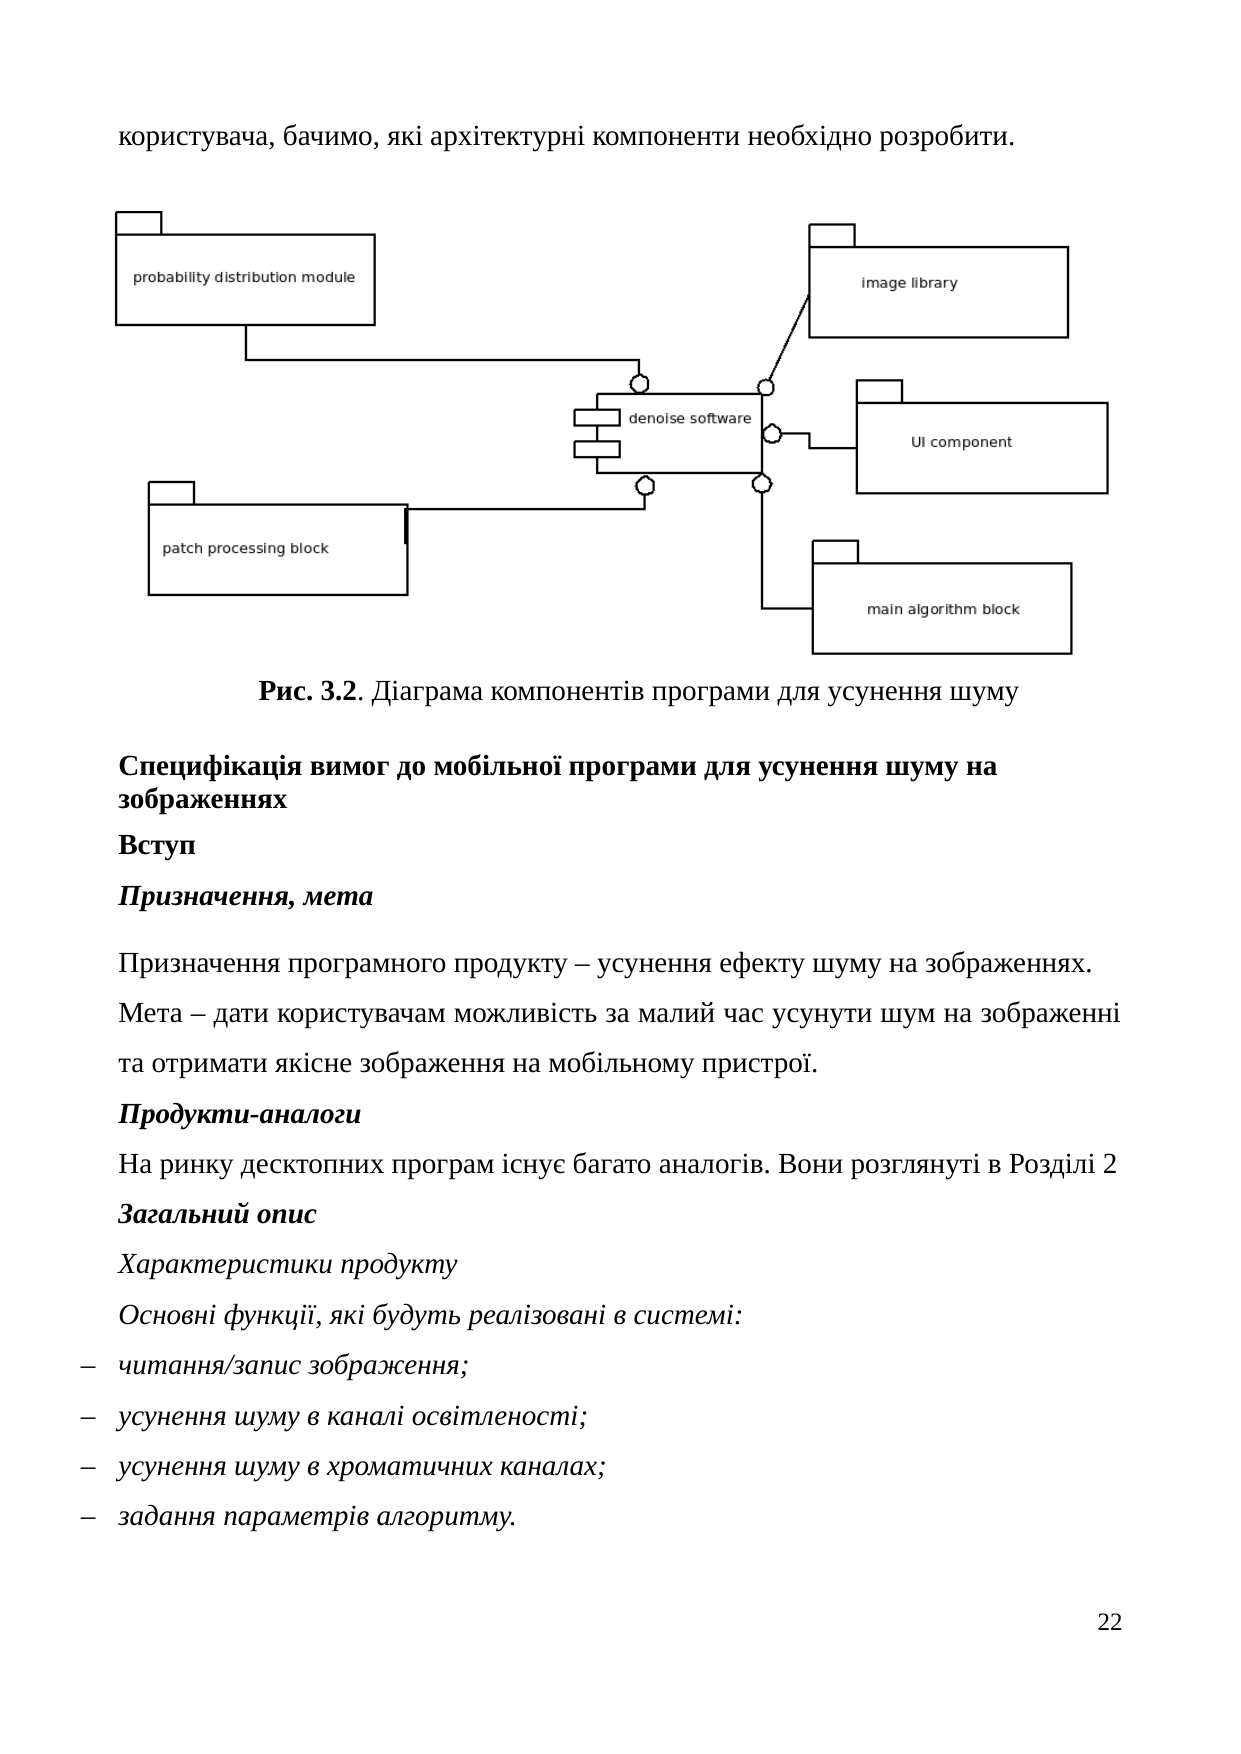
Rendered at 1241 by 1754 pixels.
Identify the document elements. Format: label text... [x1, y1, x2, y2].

text Основні функції, які будуть реалізовані в системі: [118, 1297, 1122, 1331]
list читання/запис зображення; [81, 1347, 1122, 1381]
text На ринку десктопних програм існує багато аналогів. Вони розглянуті в Розділі 2 [118, 1146, 1122, 1179]
list Загальний опис [118, 1196, 1122, 1230]
list Характеристики продукту [118, 1247, 1122, 1280]
list Вступ [118, 827, 1122, 861]
text Призначення програмного продукту – усунення ефекту шуму на зображеннях. [118, 945, 1122, 978]
subtitle Специфікація вимог до мобільної програми для усунення шуму на зображеннях [118, 748, 1122, 815]
picture [106, 211, 1111, 656]
list усунення шуму в каналі освітленості; [81, 1398, 1122, 1431]
list Продукти-аналоги [118, 1096, 1122, 1129]
text Рис. 3.2. Діаграма компонентів програми для усунення шуму [118, 210, 1122, 706]
text користувача, бачимо, які архітектурні компоненти необхідно розробити. [118, 118, 1122, 152]
text Мета – дати користувачам можливість за малий час усунути шум на зображенні та отримати якісне зображення на мобільному пристрої. [118, 995, 1122, 1079]
list задання параметрів алгоритму. [81, 1498, 1122, 1532]
list Призначення, мета [118, 878, 1122, 911]
list усунення шуму в хроматичних каналах; [81, 1448, 1122, 1481]
